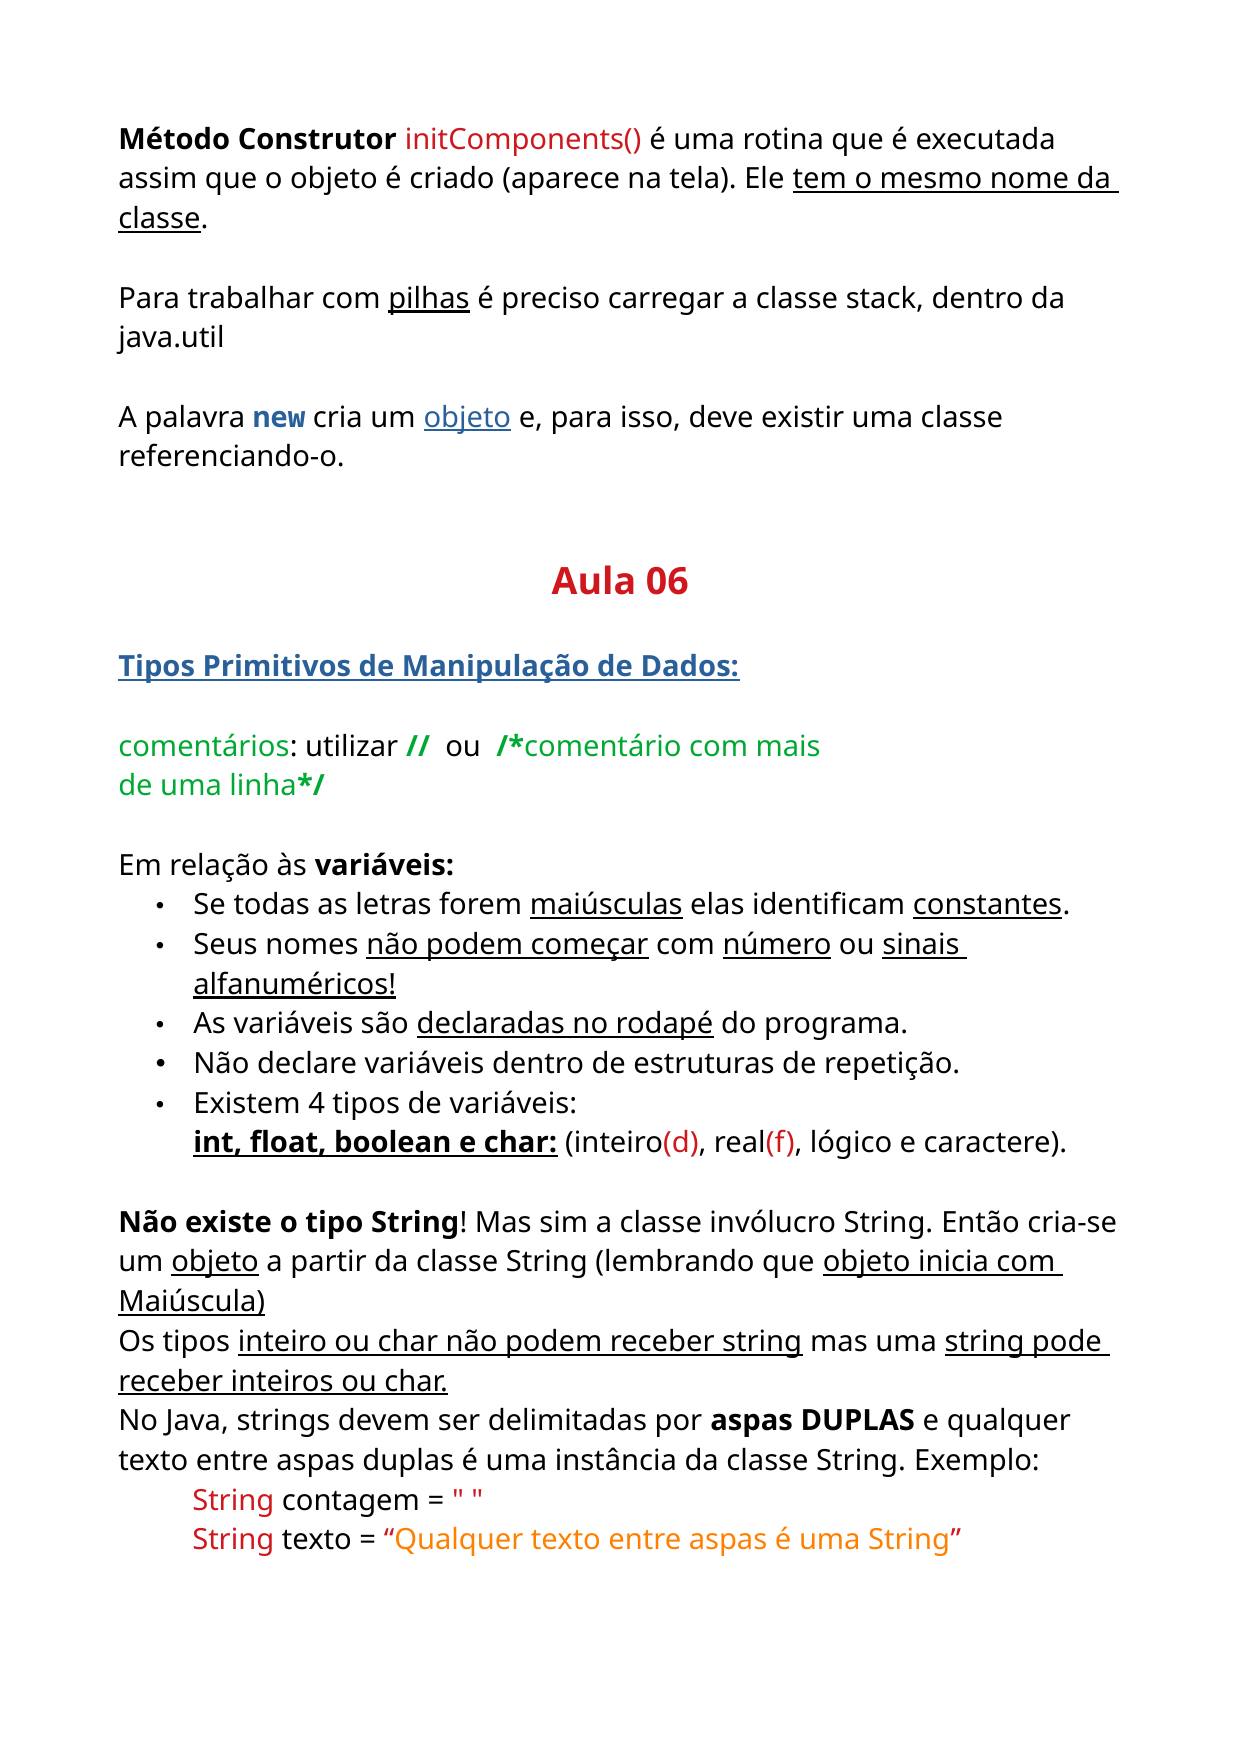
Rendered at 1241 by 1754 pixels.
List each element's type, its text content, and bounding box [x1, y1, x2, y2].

text No Java, strings devem ser delimitadas por aspas DUPLAS e qualquer texto entre aspas duplas é uma instância da classe String. Exemplo: [118, 1399, 1122, 1479]
list Não declare variáveis dentro de estruturas de repetição. [156, 1042, 1122, 1082]
text String texto = “Qualquer texto entre aspas é uma String” [118, 1518, 1122, 1558]
text Os tipos inteiro ou char não podem receber string mas uma string pode receber inteiros ou char. [118, 1320, 1122, 1399]
list Se todas as letras forem maiúsculas elas identificam constantes. [156, 883, 1122, 923]
text Para trabalhar com pilhas é preciso carregar a classe stack, dentro da java.util [118, 277, 1134, 356]
text Método Construtor initComponents() é uma rotina que é executada assim que o objeto é criado (aparece na tela). Ele tem o mesmo nome da classe. [118, 118, 1122, 237]
text String contagem = " " [118, 1479, 1122, 1518]
list As variáveis são declaradas no rodapé do programa. [156, 1003, 1122, 1042]
text de uma linha*/ [118, 764, 1122, 804]
text Aula 06 [118, 555, 1122, 606]
text Não existe o tipo String! Mas sim a classe invólucro String. Então cria-se um objeto a partir da classe String (lembrando que objeto inicia com Maiúscula) [118, 1201, 1122, 1320]
text A palavra new cria um objeto e, para isso, deve existir uma classe referenciando-o. [118, 396, 1122, 475]
text Tipos Primitivos de Manipulação de Dados: [118, 645, 1122, 685]
list Seus nomes não podem começar com número ou sinais alfanuméricos! [156, 923, 1122, 1003]
text comentários: utilizar // ou /*comentário com mais [118, 725, 1122, 764]
list Existem 4 tipos de variáveis: int, float, boolean e char: (inteiro(d), real(f), lógico e caractere). [156, 1082, 1122, 1161]
text Em relação às variáveis: [118, 844, 1122, 883]
